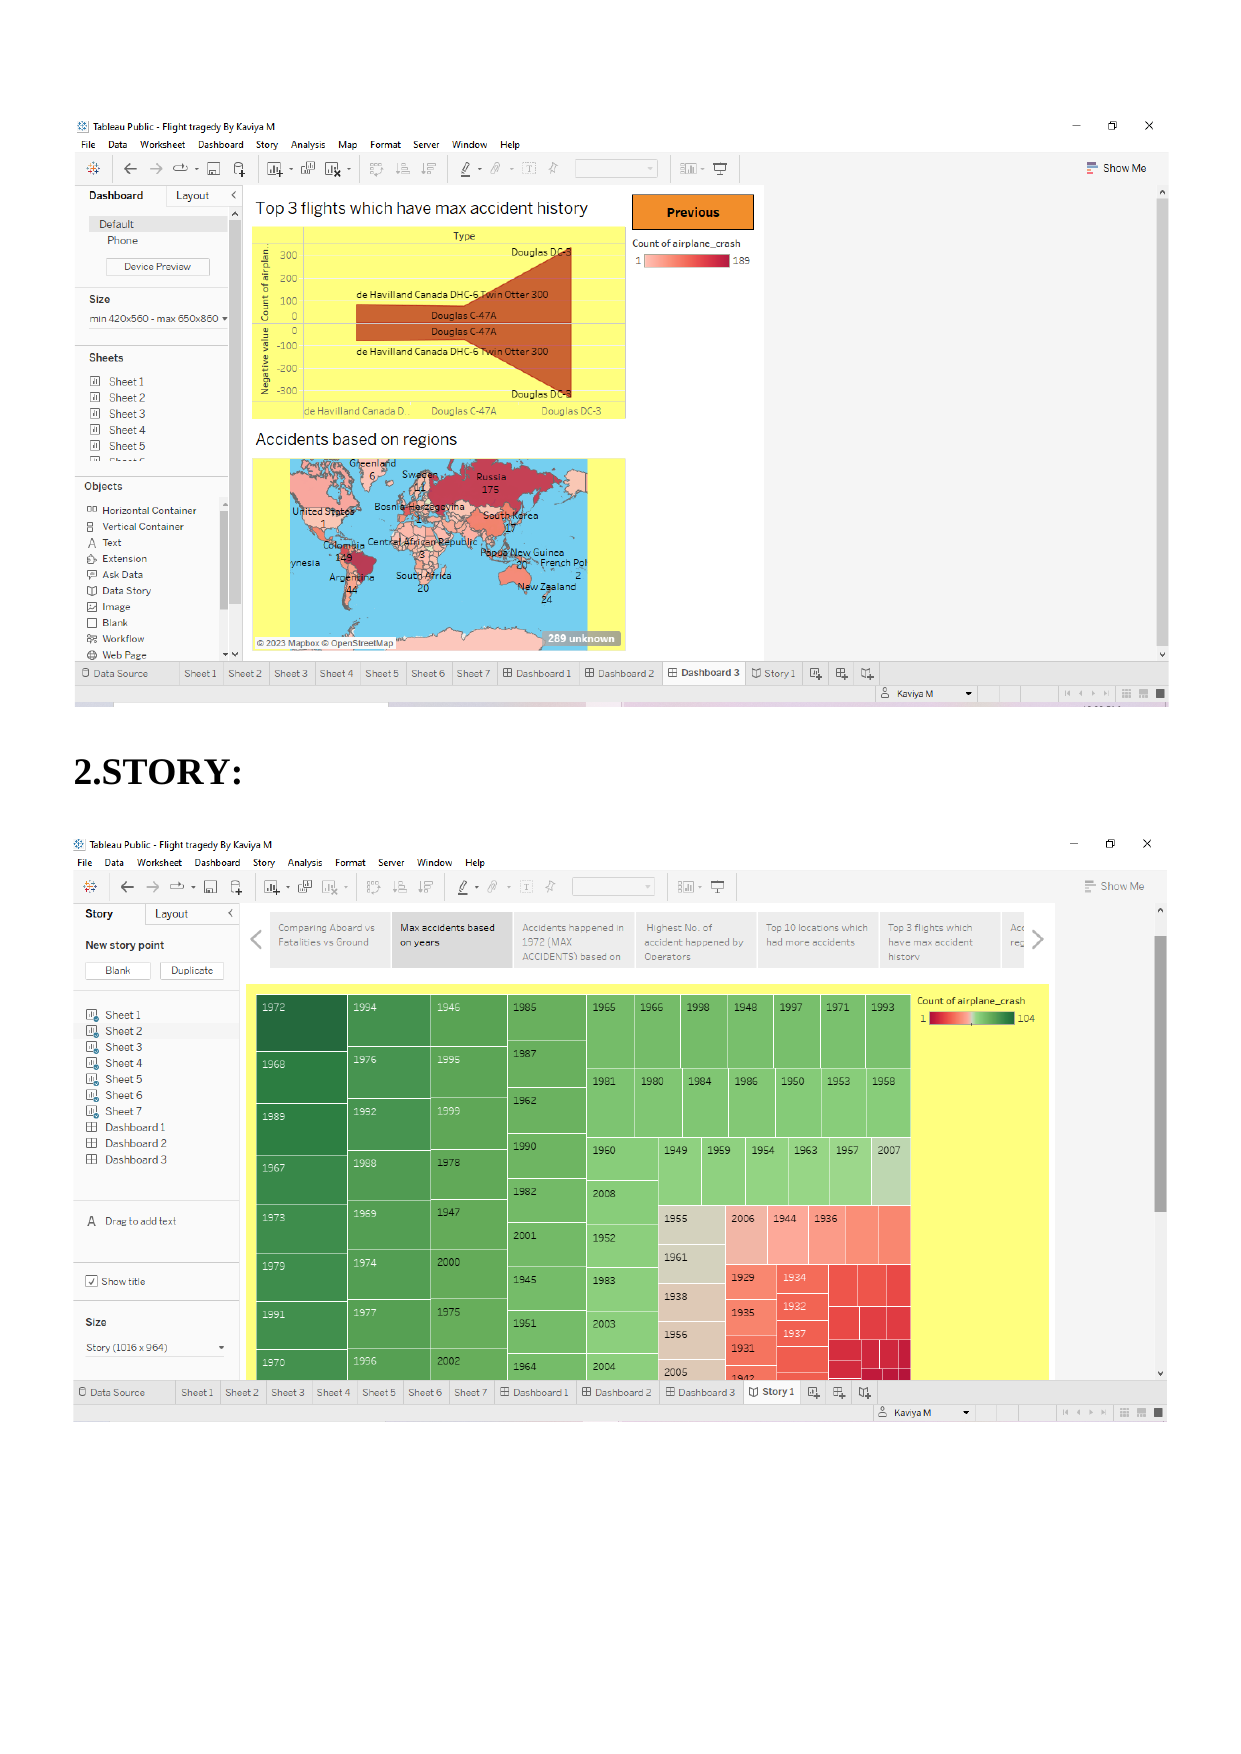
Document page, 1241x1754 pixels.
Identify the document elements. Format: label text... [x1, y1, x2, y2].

picture [73, 835, 1167, 1422]
text 2.STORY: [73, 749, 1167, 793]
picture [74, 117, 1169, 707]
